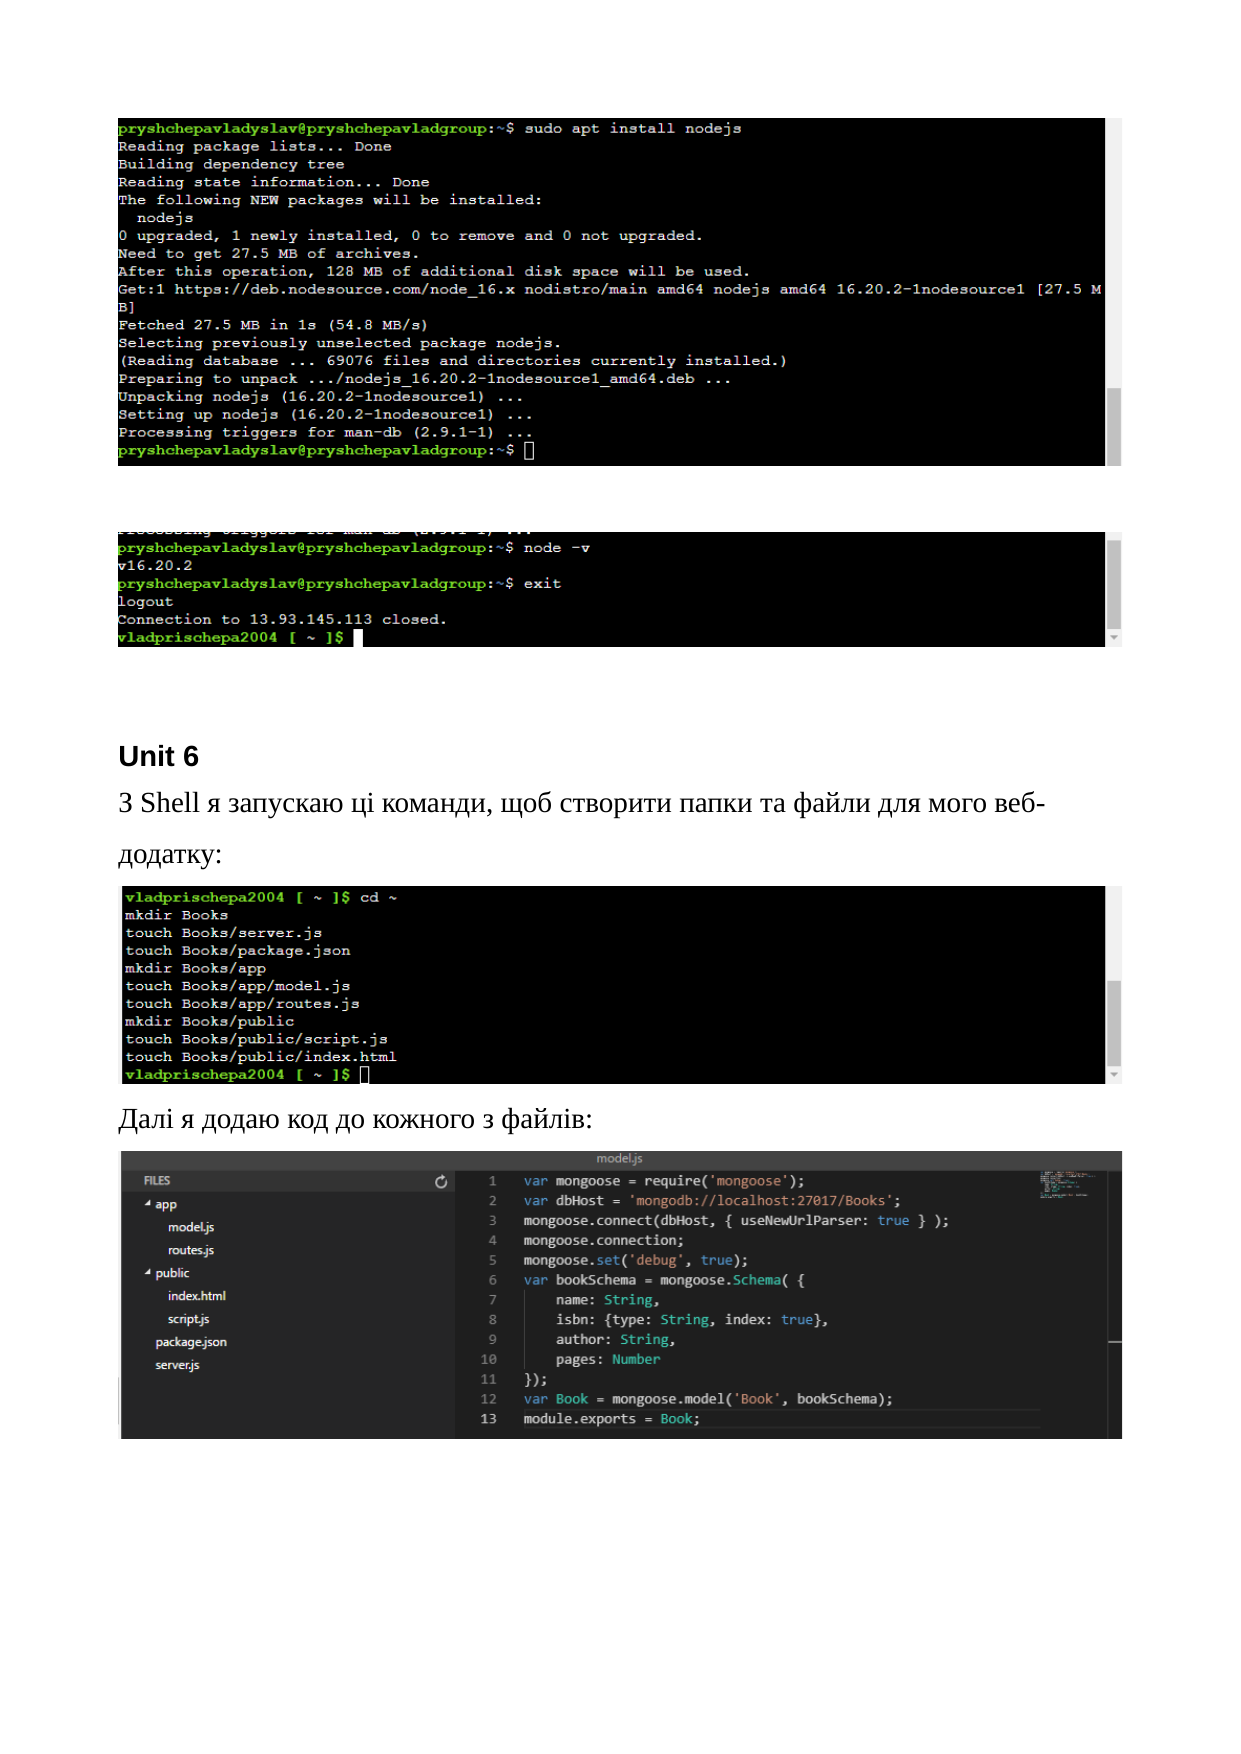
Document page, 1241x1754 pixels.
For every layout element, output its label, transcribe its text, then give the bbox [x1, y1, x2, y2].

subtitle Unit 6 [118, 735, 1122, 773]
picture [118, 886, 1123, 1084]
picture [118, 118, 1123, 466]
text Далі я додаю код до кожного з файлів: [118, 1101, 1122, 1134]
picture [118, 532, 1123, 647]
picture [118, 1151, 1123, 1439]
text З Shell я запускаю ці команди, щоб створити папки та файли для мого веб-додатку: [118, 786, 1122, 869]
